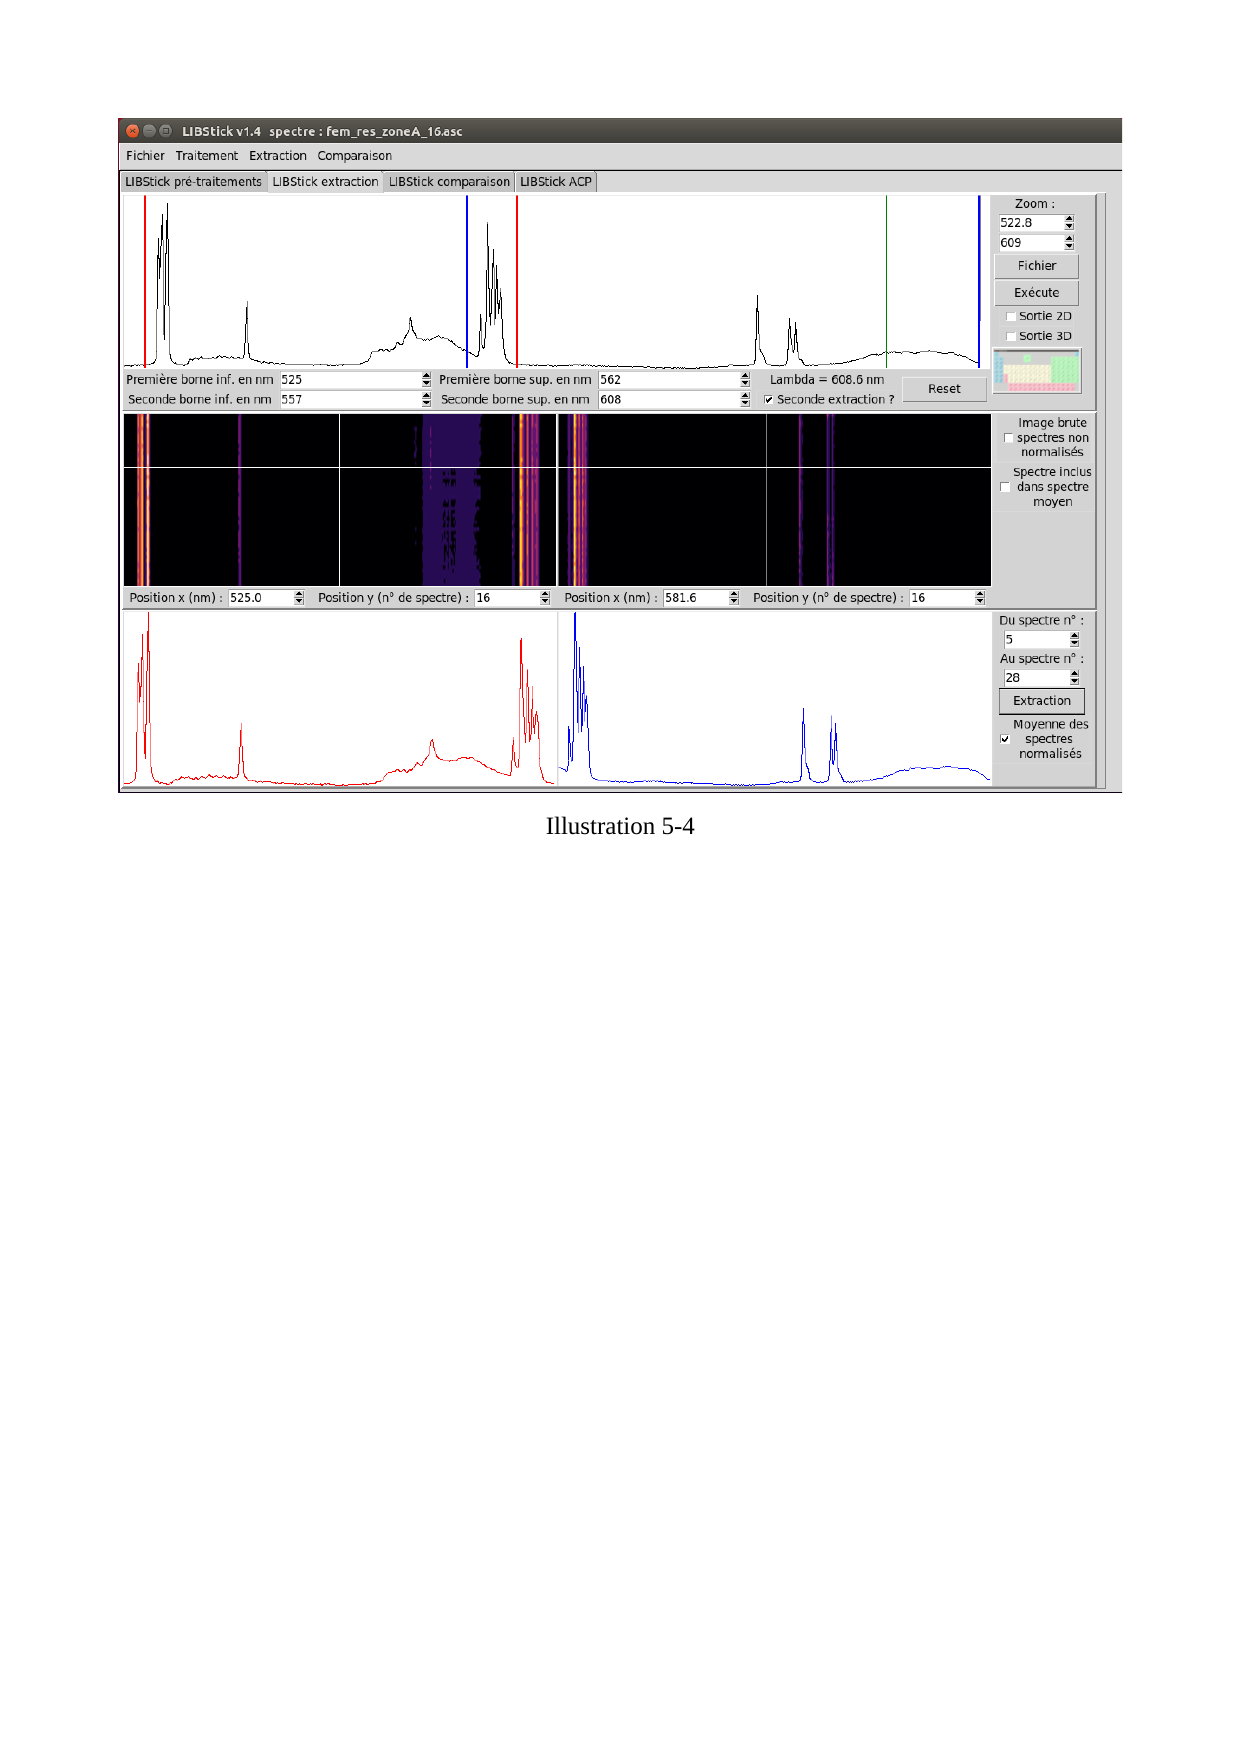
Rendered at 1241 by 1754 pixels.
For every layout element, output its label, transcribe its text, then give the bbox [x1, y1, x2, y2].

picture [118, 118, 1123, 793]
text Illustration 5-4 [118, 811, 1122, 840]
